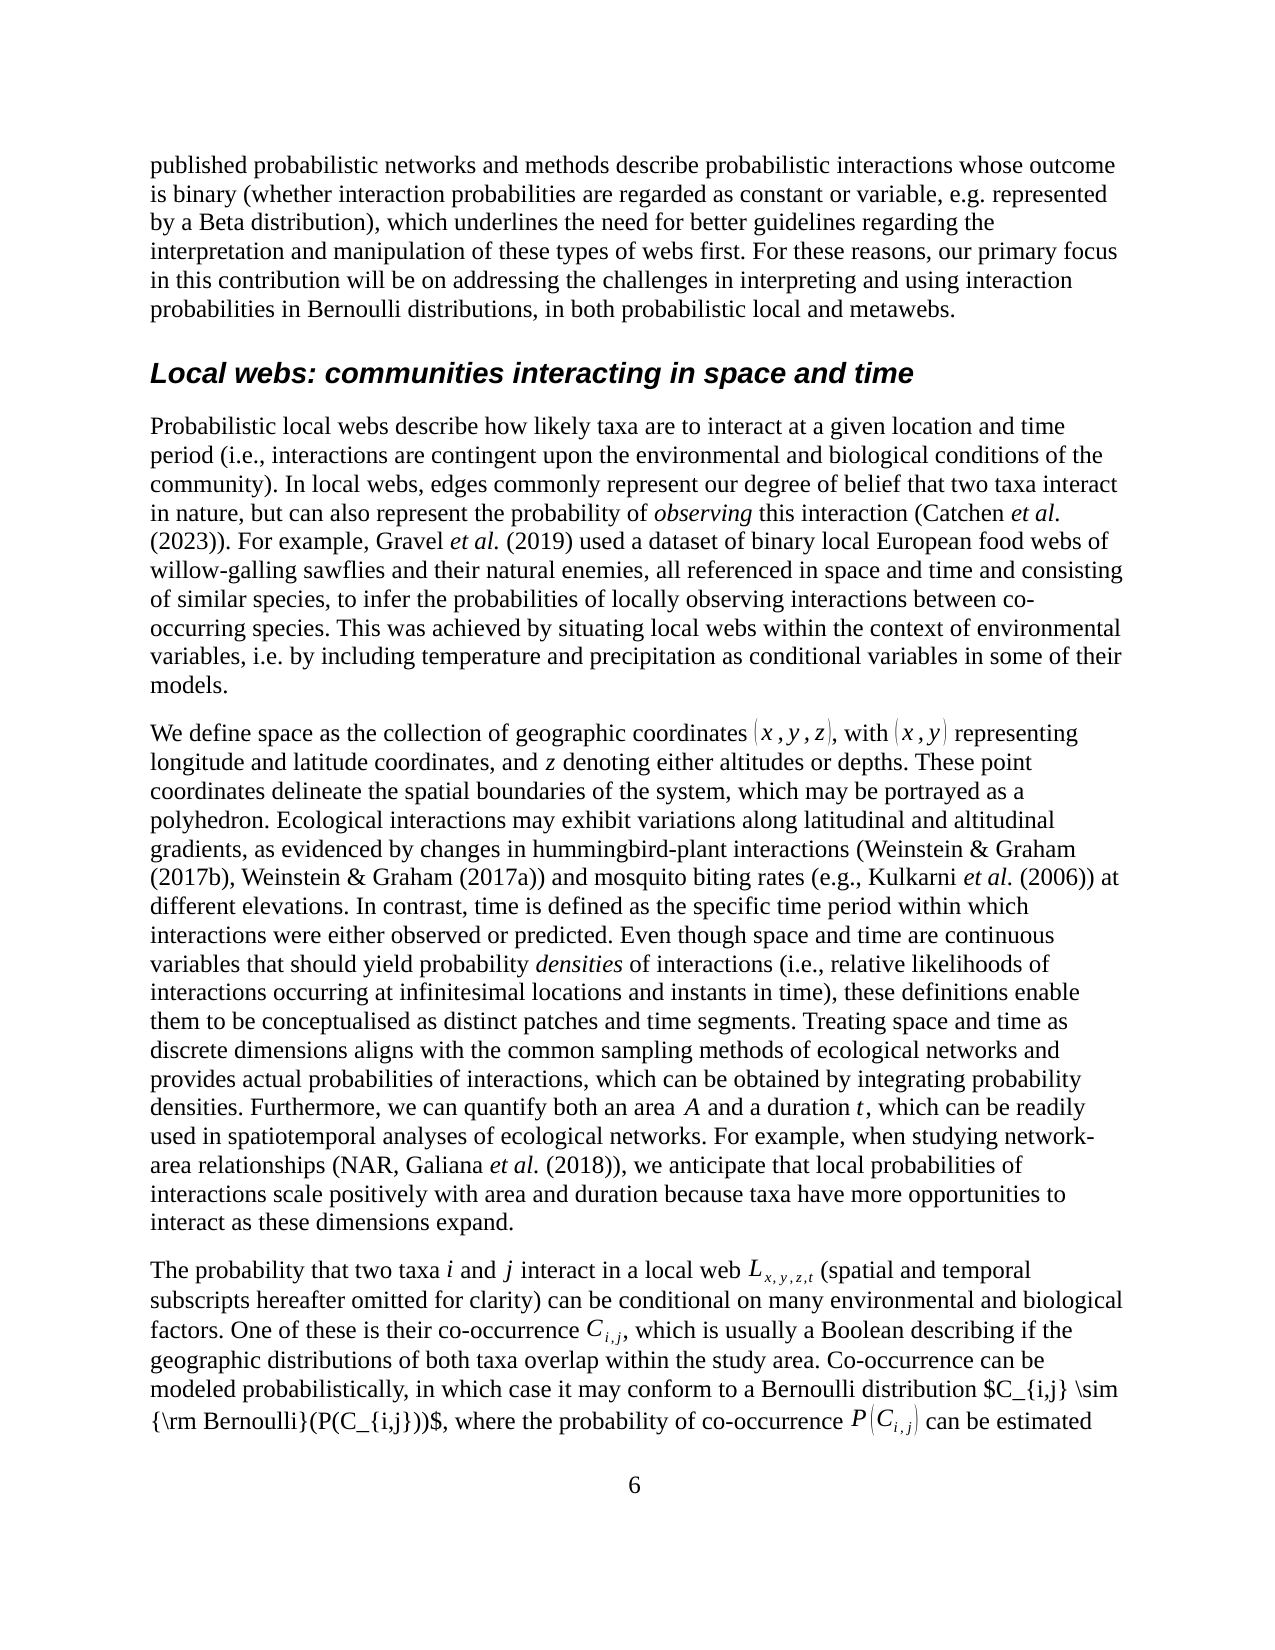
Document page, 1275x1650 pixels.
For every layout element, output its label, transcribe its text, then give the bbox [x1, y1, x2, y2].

text published probabilistic networks and methods describe probabilistic interactions whose outcome is binary (whether interaction probabilities are regarded as constant or variable, e.g. represented by a Beta distribution), which underlines the need for better guidelines regarding the interpretation and manipulation of these types of webs first. For these reasons, our primary focus in this contribution will be on addressing the challenges in interpreting and using interaction probabilities in Bernoulli distributions, in both probabilistic local and metawebs. [150, 150, 1125, 322]
subtitle Local webs: communities interacting in space and time [150, 356, 1125, 390]
text The probability that two taxa and interact in a local web (spatial and temporal subscripts hereafter omitted for clarity) can be conditional on many environmental and biological factors. One of these is their co-occurrence , which is usually a Boolean describing if the geographic distributions of both taxa overlap within the study area. Co-occurrence can be modeled probabilistically, in which case it may conform to a Bernoulli distribution $C_{i,j} \sim {\rm Bernoulli}(P(C_{i,j}))$, where the probability of co-occurrence can be estimated through the application of joint species distribution models (e.g., Pollock et al. (2014)). Considering that the probability that two non-co-occurring taxa interact locally is zero (i.e., ), the probability of local interaction can be obtained by multiplying the probability of interaction given co-occurrence with the probability of co-occurrence: [150, 1254, 1125, 1438]
text We define space as the collection of geographic coordinates , with representing longitude and latitude coordinates, and denoting either altitudes or depths. These point coordinates delineate the spatial boundaries of the system, which may be portrayed as a polyhedron. Ecological interactions may exhibit variations along latitudinal and altitudinal gradients, as evidenced by changes in hummingbird-plant interactions (Weinstein & Graham (2017b), Weinstein & Graham (2017a)) and mosquito biting rates (e.g., Kulkarni et al. (2006)) at different elevations. In contrast, time is defined as the specific time period within which interactions were either observed or predicted. Even though space and time are continuous variables that should yield probability densities of interactions (i.e., relative likelihoods of interactions occurring at infinitesimal locations and instants in time), these definitions enable them to be conceptualised as distinct patches and time segments. Treating space and time as discrete dimensions aligns with the common sampling methods of ecological networks and provides actual probabilities of interactions, which can be obtained by integrating probability densities. Furthermore, we can quantify both an area and a duration , which can be readily used in spatiotemporal analyses of ecological networks. For example, when studying network-area relationships (NAR, Galiana et al. (2018)), we anticipate that local probabilities of interactions scale positively with area and duration because taxa have more opportunities to interact as these dimensions expand. [150, 717, 1125, 1236]
text Probabilistic local webs describe how likely taxa are to interact at a given location and time period (i.e., interactions are contingent upon the environmental and biological conditions of the community). In local webs, edges commonly represent our degree of belief that two taxa interact in nature, but can also represent the probability of observing this interaction (Catchen et al. (2023)). For example, Gravel et al. (2019) used a dataset of binary local European food webs of willow-galling sawflies and their natural enemies, all referenced in space and time and consisting of similar species, to infer the probabilities of locally observing interactions between co-occurring species. This was achieved by situating local webs within the context of environmental variables, i.e. by including temperature and precipitation as conditional variables in some of their models. [150, 411, 1125, 699]
